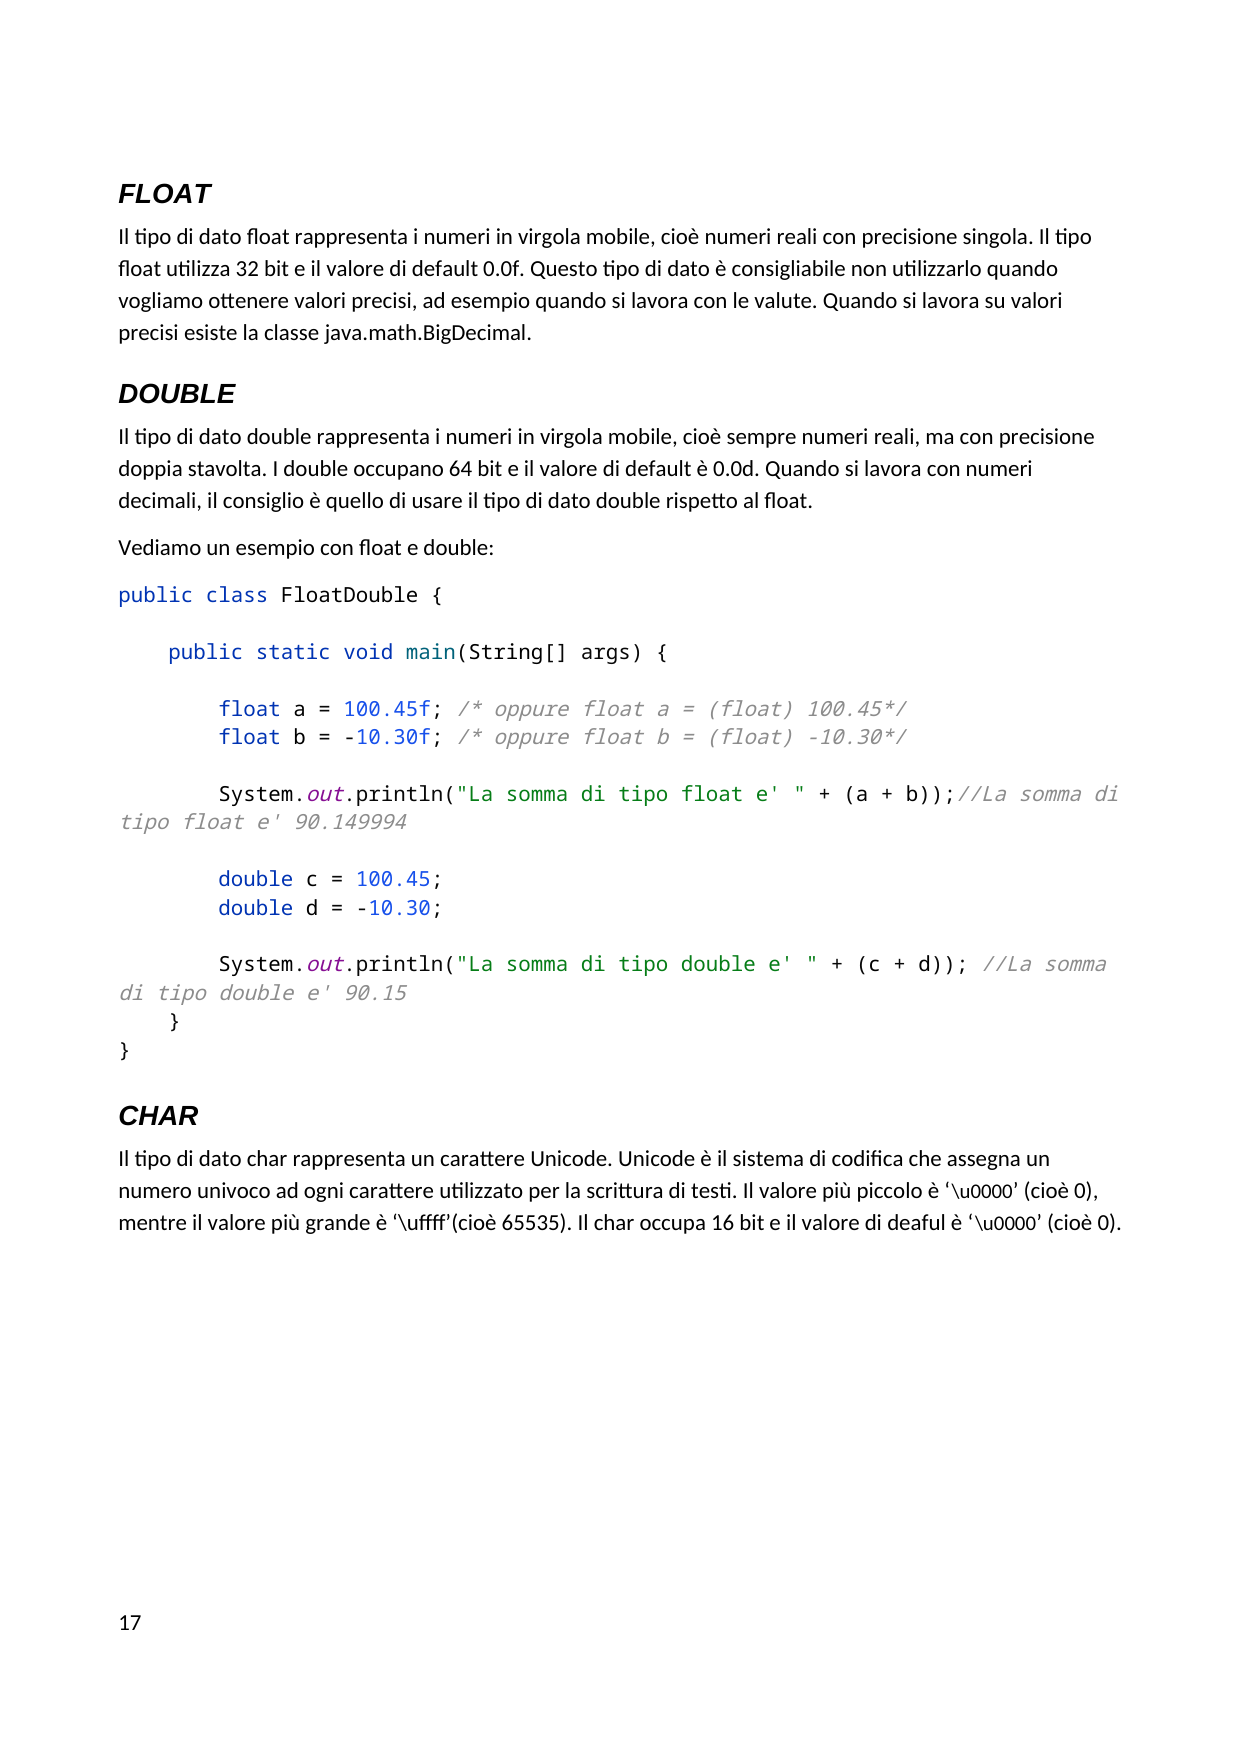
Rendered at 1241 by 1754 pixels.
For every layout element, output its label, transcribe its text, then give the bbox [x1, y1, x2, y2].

text public class FloatDouble { public static void main(String[] args) { float a = 100.45f; /* oppure float a = (float) 100.45*/ float b = -10.30f; /* oppure float b = (float) -10.30*/ System.out.println("La somma di tipo float e' " + (a + b));//La somma di tipo float e' 90.149994 double c = 100.45; double d = -10.30; System.out.println("La somma di tipo double e' " + (c + d)); //La somma di tipo double e' 90.15 } } [118, 580, 1122, 1063]
text Il tipo di dato char rappresenta un carattere Unicode. Unicode è il sistema di codifica che assegna un numero univoco ad ogni carattere utilizzato per la scrittura di testi. Il valore più piccolo è ‘\u0000’ (cioè 0), mentre il valore più grande è ‘\uffff’(cioè 65535). Il char occupa 16 bit e il valore di deaful è ‘\u0000’ (cioè 0). [118, 1144, 1122, 1236]
subtitle DOUBLE [118, 378, 1122, 409]
text Vediamo un esempio con float e double: [118, 533, 1122, 561]
text Il tipo di dato float rappresenta i numeri in virgola mobile, cioè numeri reali con precisione singola. Il tipo float utilizza 32 bit e il valore di default 0.0f. Questo tipo di dato è consigliabile non utilizzarlo quando vogliamo ottenere valori precisi, ad esempio quando si lavora con le valute. Quando si lavora su valori precisi esiste la classe java.math.BigDecimal. [118, 222, 1122, 346]
text Il tipo di dato double rappresenta i numeri in virgola mobile, cioè sempre numeri reali, ma con precisione doppia stavolta. I double occupano 64 bit e il valore di default è 0.0d. Quando si lavora con numeri decimali, il consiglio è quello di usare il tipo di dato double rispetto al float. [118, 422, 1122, 514]
subtitle CHAR [118, 1099, 1122, 1131]
subtitle FLOAT [118, 177, 1122, 209]
